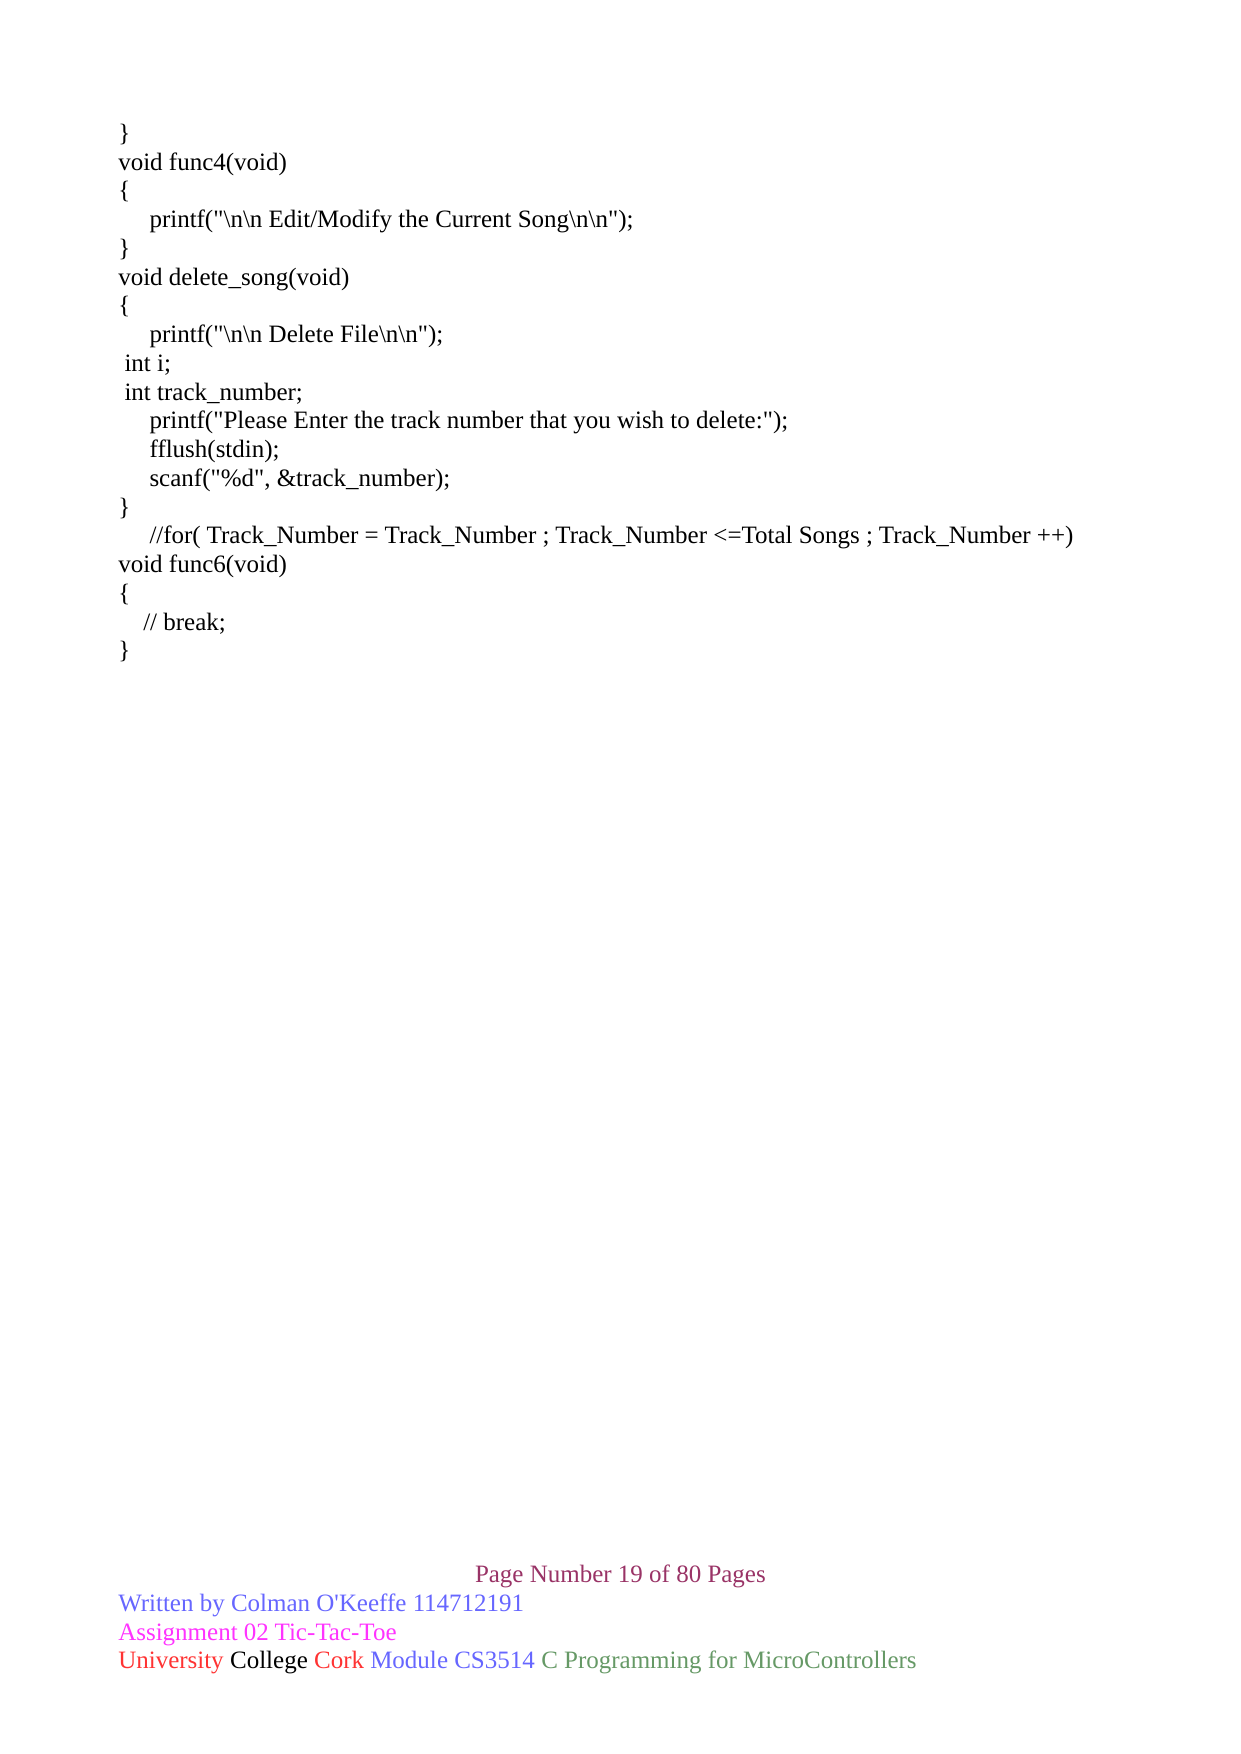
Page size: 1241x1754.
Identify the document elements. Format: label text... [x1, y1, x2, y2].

text } [118, 233, 1122, 262]
text void func4(void) [118, 147, 1122, 176]
text { [118, 578, 1122, 607]
text // break; [118, 607, 1122, 636]
text printf("Please Enter the track number that you wish to delete:"); [118, 406, 1122, 434]
text } [118, 636, 1122, 664]
text int i; [118, 348, 1122, 377]
text //for( Track_Number = Track_Number ; Track_Number <=Total Songs ; Track_Number ++) [118, 521, 1122, 549]
text printf("\n\n Delete File\n\n"); [118, 319, 1122, 348]
text int track_number; [118, 377, 1122, 406]
text { [118, 176, 1122, 204]
text fflush(stdin); [118, 434, 1122, 463]
text { [118, 291, 1122, 319]
text } [118, 492, 1122, 521]
text scanf("%d", &track_number); [118, 463, 1122, 492]
text printf("\n\n Edit/Modify the Current Song\n\n"); [118, 204, 1122, 233]
text } [118, 118, 1122, 147]
text void func6(void) [118, 549, 1122, 578]
text void delete_song(void) [118, 262, 1122, 291]
